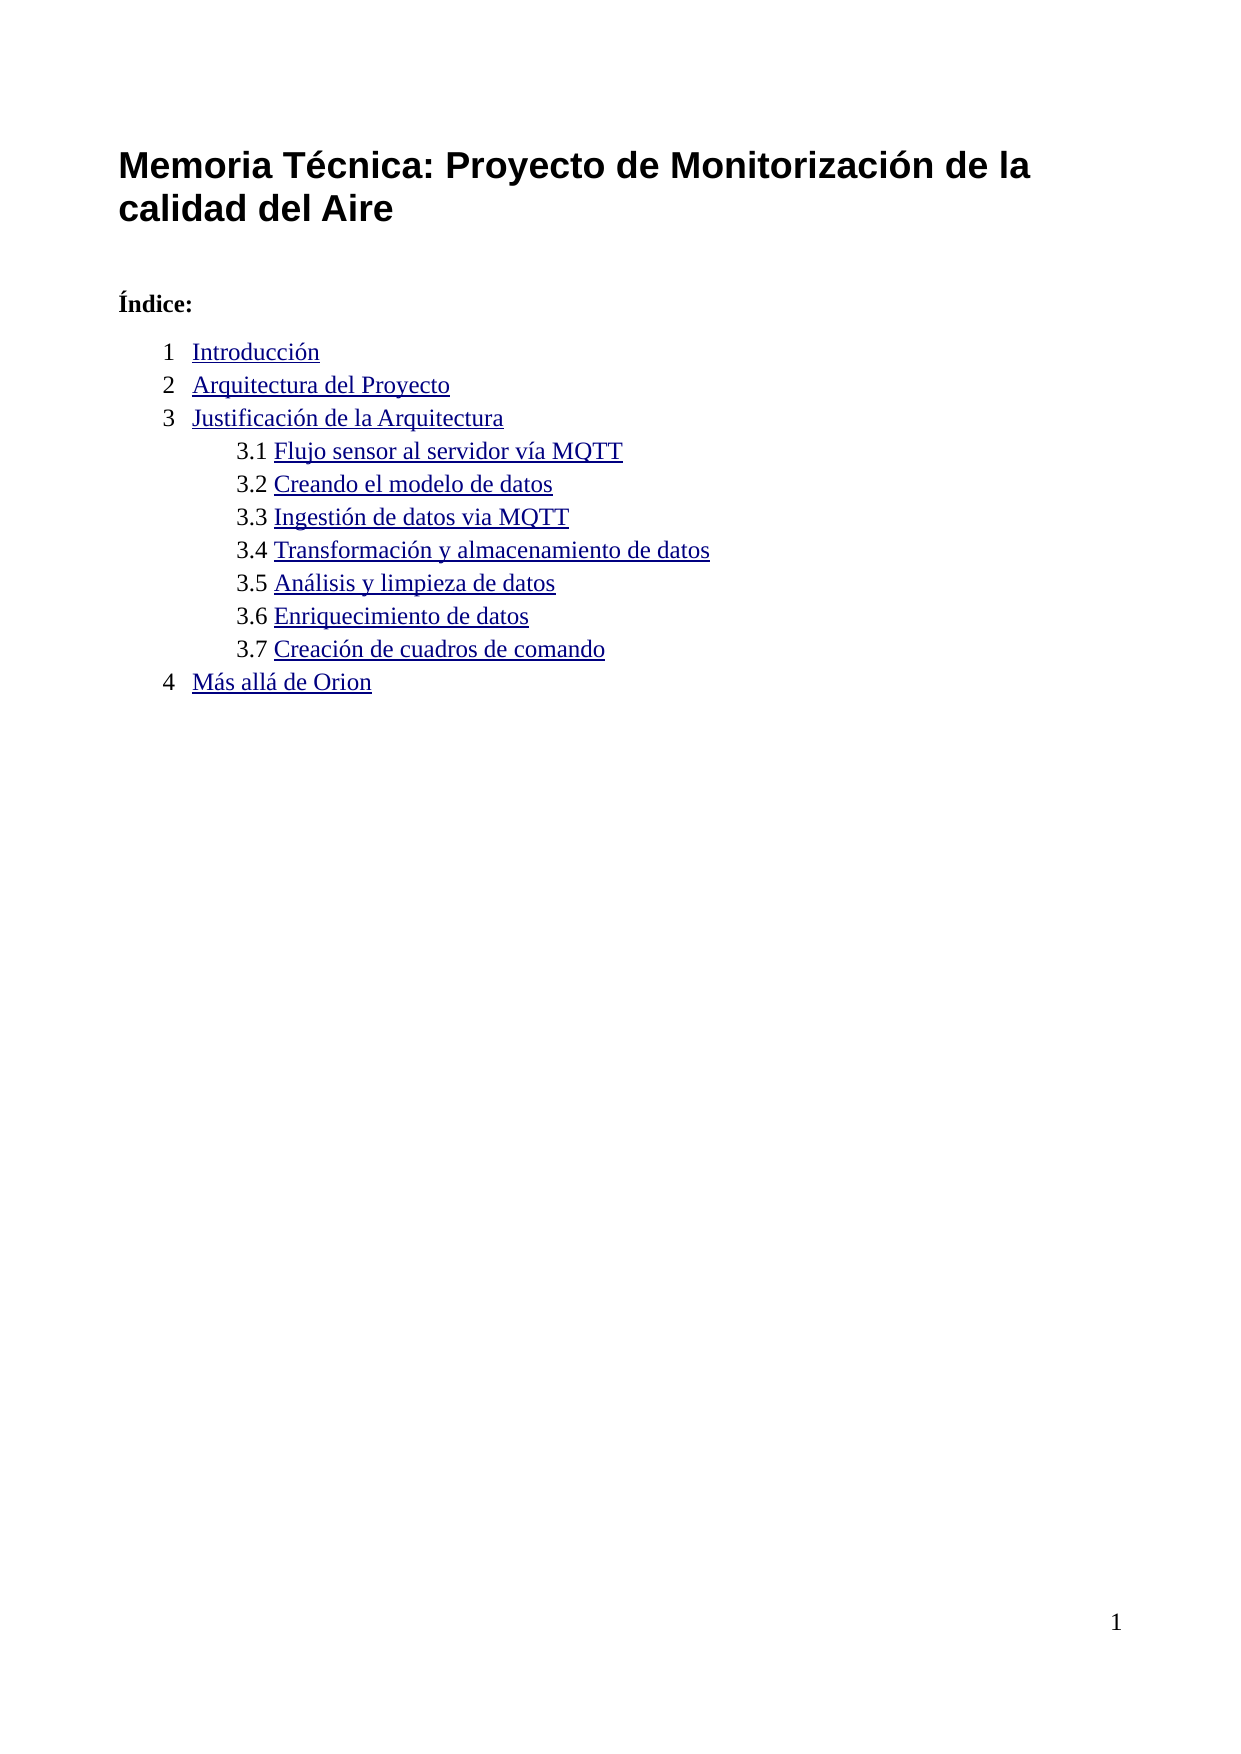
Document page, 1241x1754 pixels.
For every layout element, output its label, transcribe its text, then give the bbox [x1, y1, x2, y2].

list Justificación de la Arquitectura [162, 403, 1122, 432]
list Creación de cuadros de comando [236, 634, 1122, 663]
subtitle Memoria Técnica: Proyecto de Monitorización de la calidad del Aire [118, 143, 1122, 229]
list Transformación y almacenamiento de datos [236, 535, 1122, 564]
list Análisis y limpieza de datos [236, 568, 1122, 597]
list Creando el modelo de datos [236, 469, 1122, 498]
list Arquitectura del Proyecto [162, 370, 1122, 399]
list Ingestión de datos via MQTT [236, 502, 1122, 531]
list Flujo sensor al servidor vía MQTT [236, 436, 1122, 465]
list Enriquecimiento de datos [236, 601, 1122, 630]
list Más allá de Orion [162, 667, 1122, 696]
text Índice: [118, 289, 1122, 318]
list Introducción [162, 337, 1122, 366]
